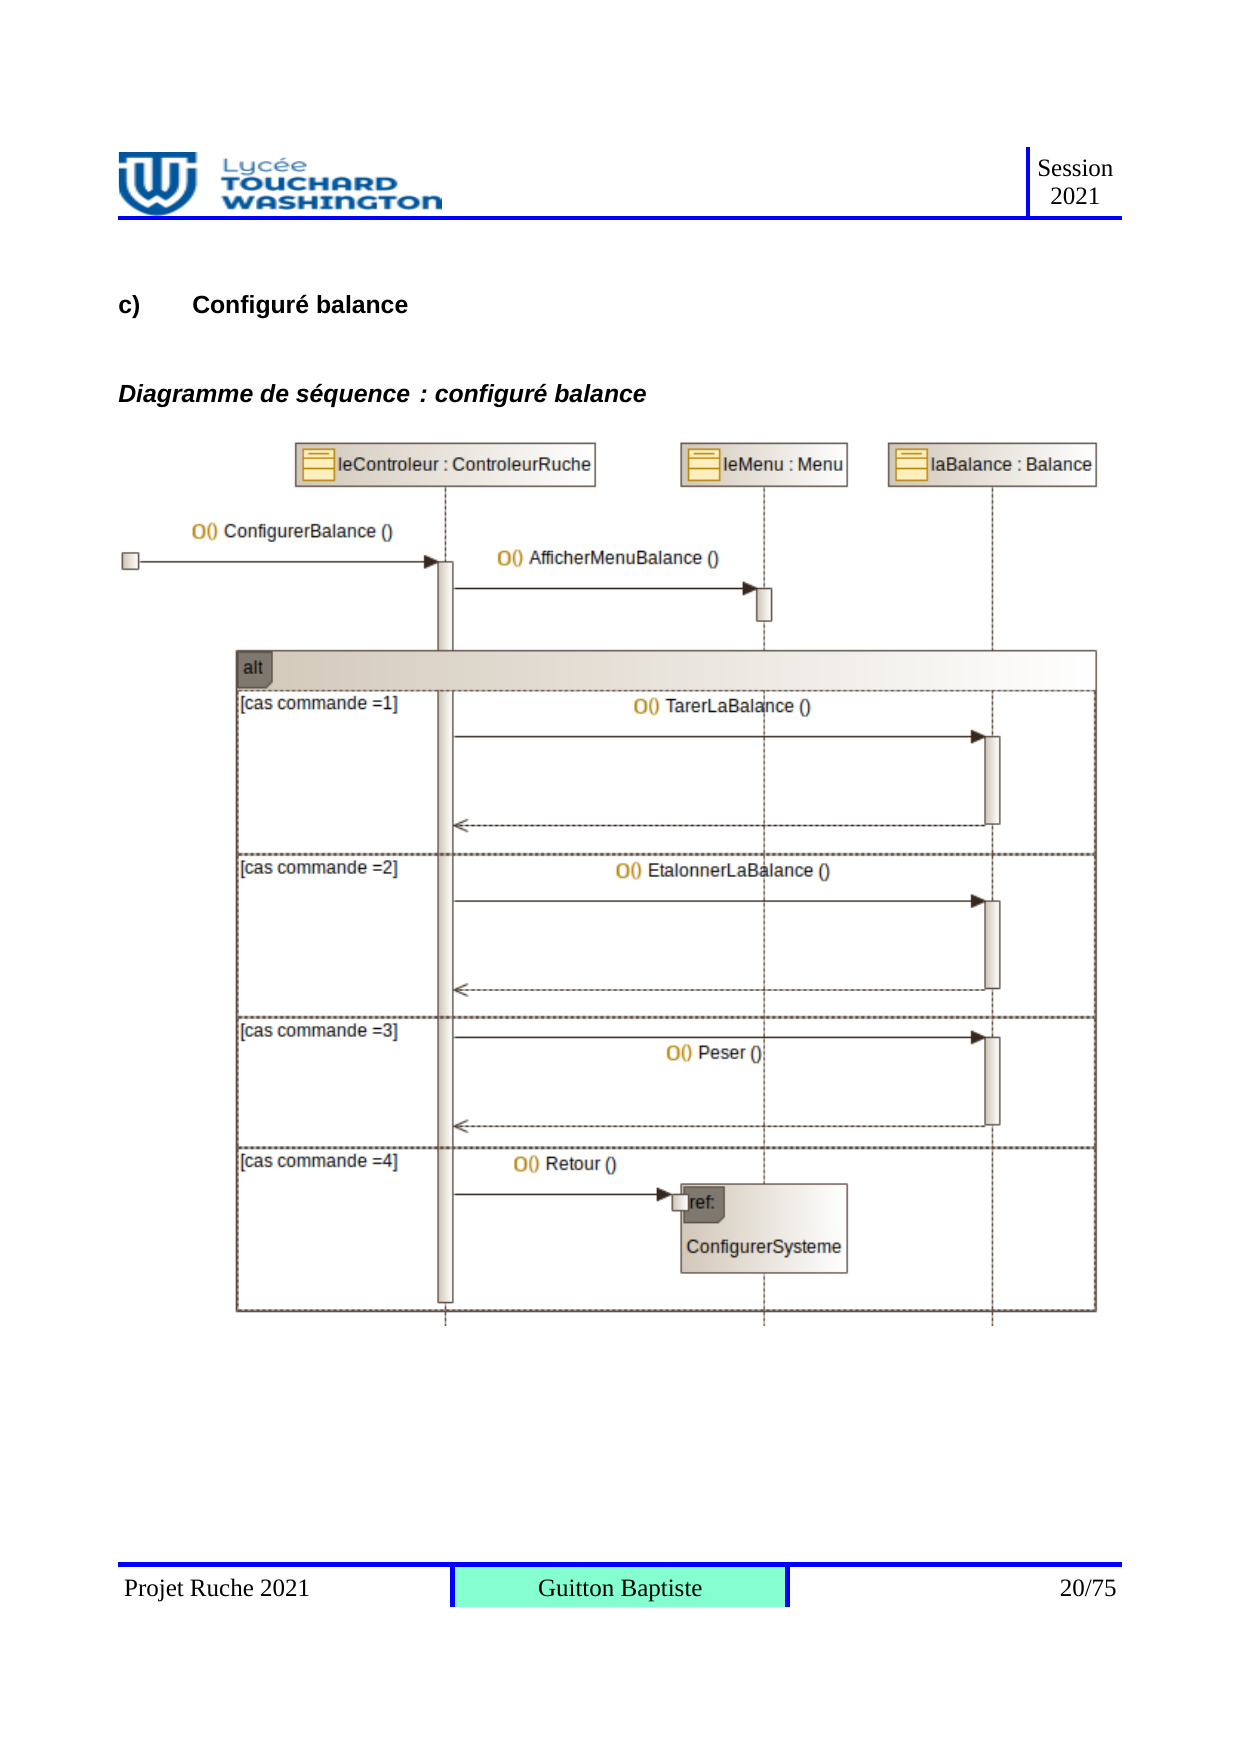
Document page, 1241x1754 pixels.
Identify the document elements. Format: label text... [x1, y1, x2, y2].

subtitle Diagramme de séquence : configuré balance [118, 379, 1122, 407]
picture [118, 152, 442, 216]
subtitle Configuré balance [118, 290, 1122, 319]
picture [107, 428, 1112, 1326]
